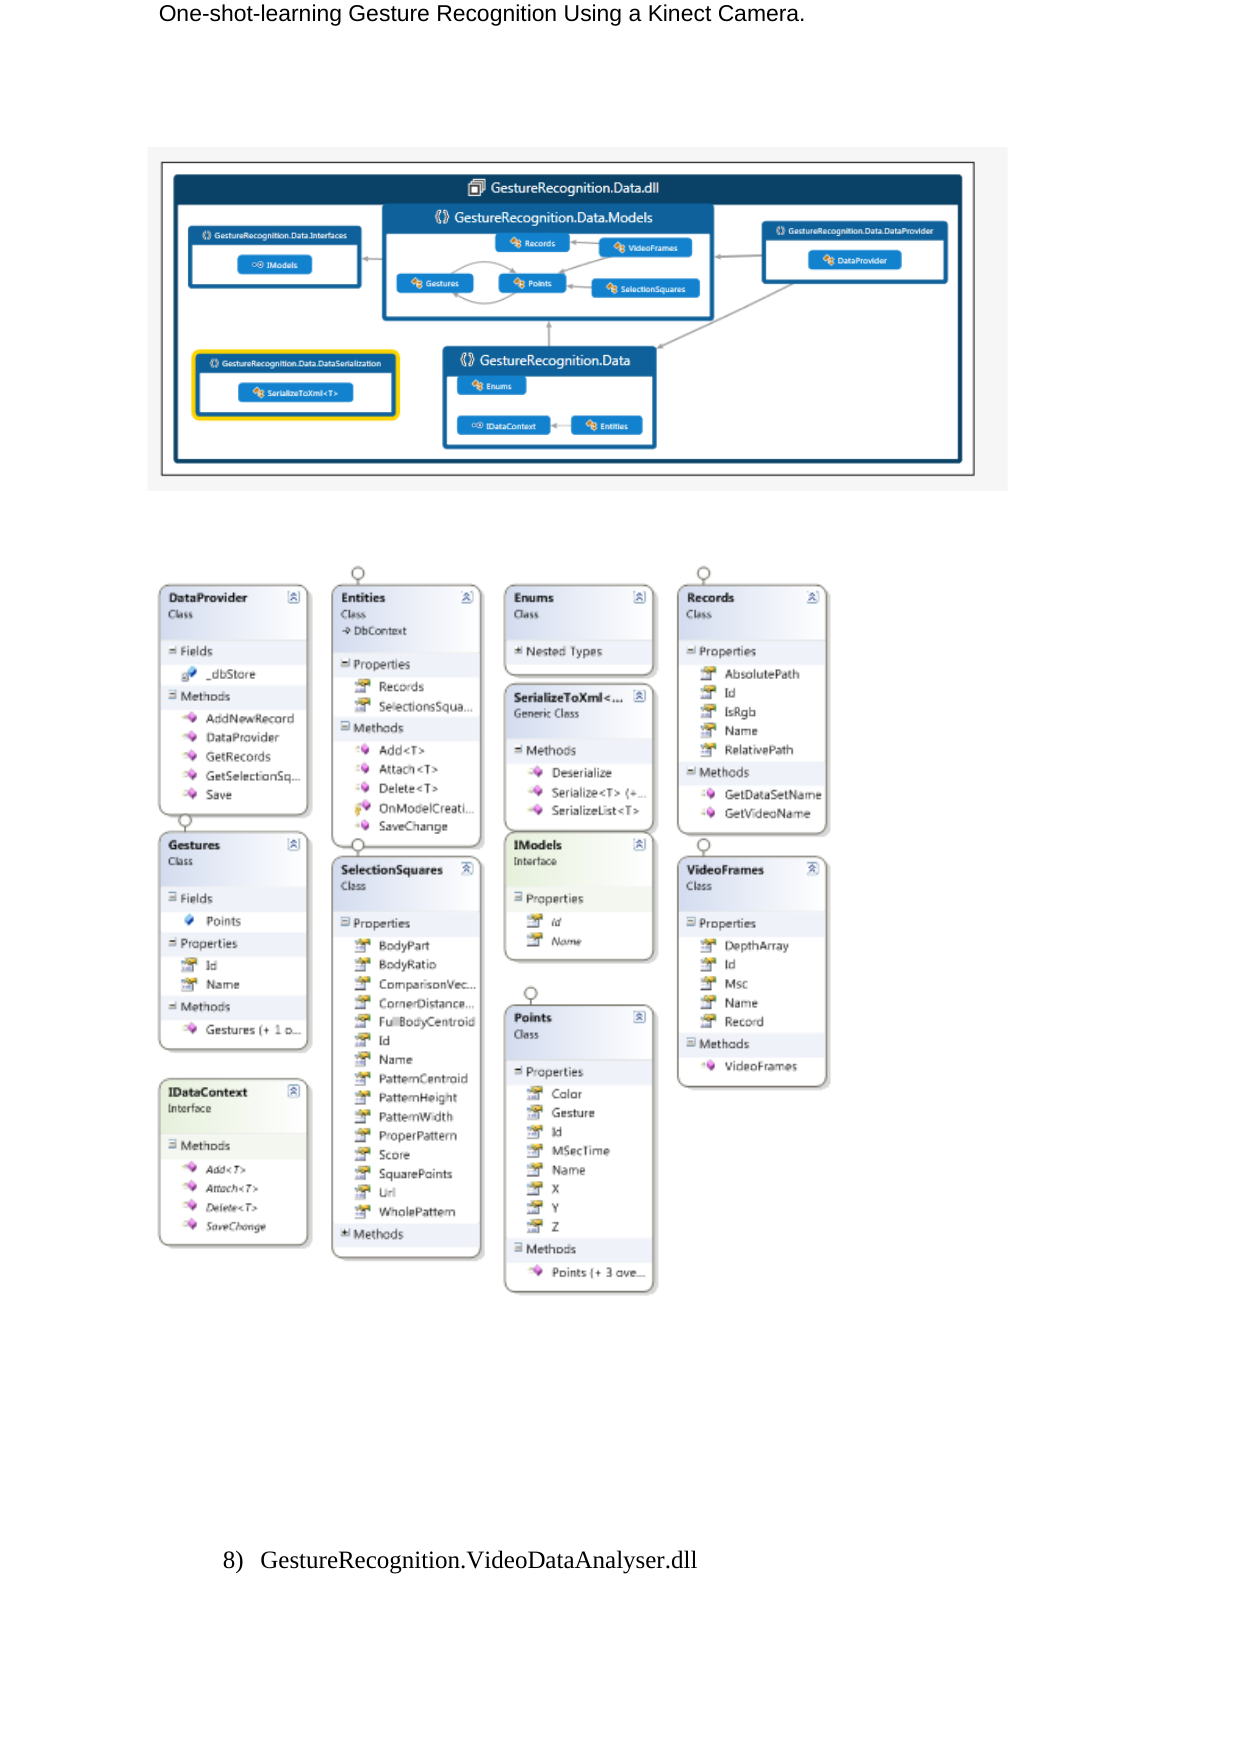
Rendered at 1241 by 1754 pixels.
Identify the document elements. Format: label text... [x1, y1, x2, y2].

list GestureRecognition.VideoDataAnalyser.dll [223, 1545, 1093, 1573]
